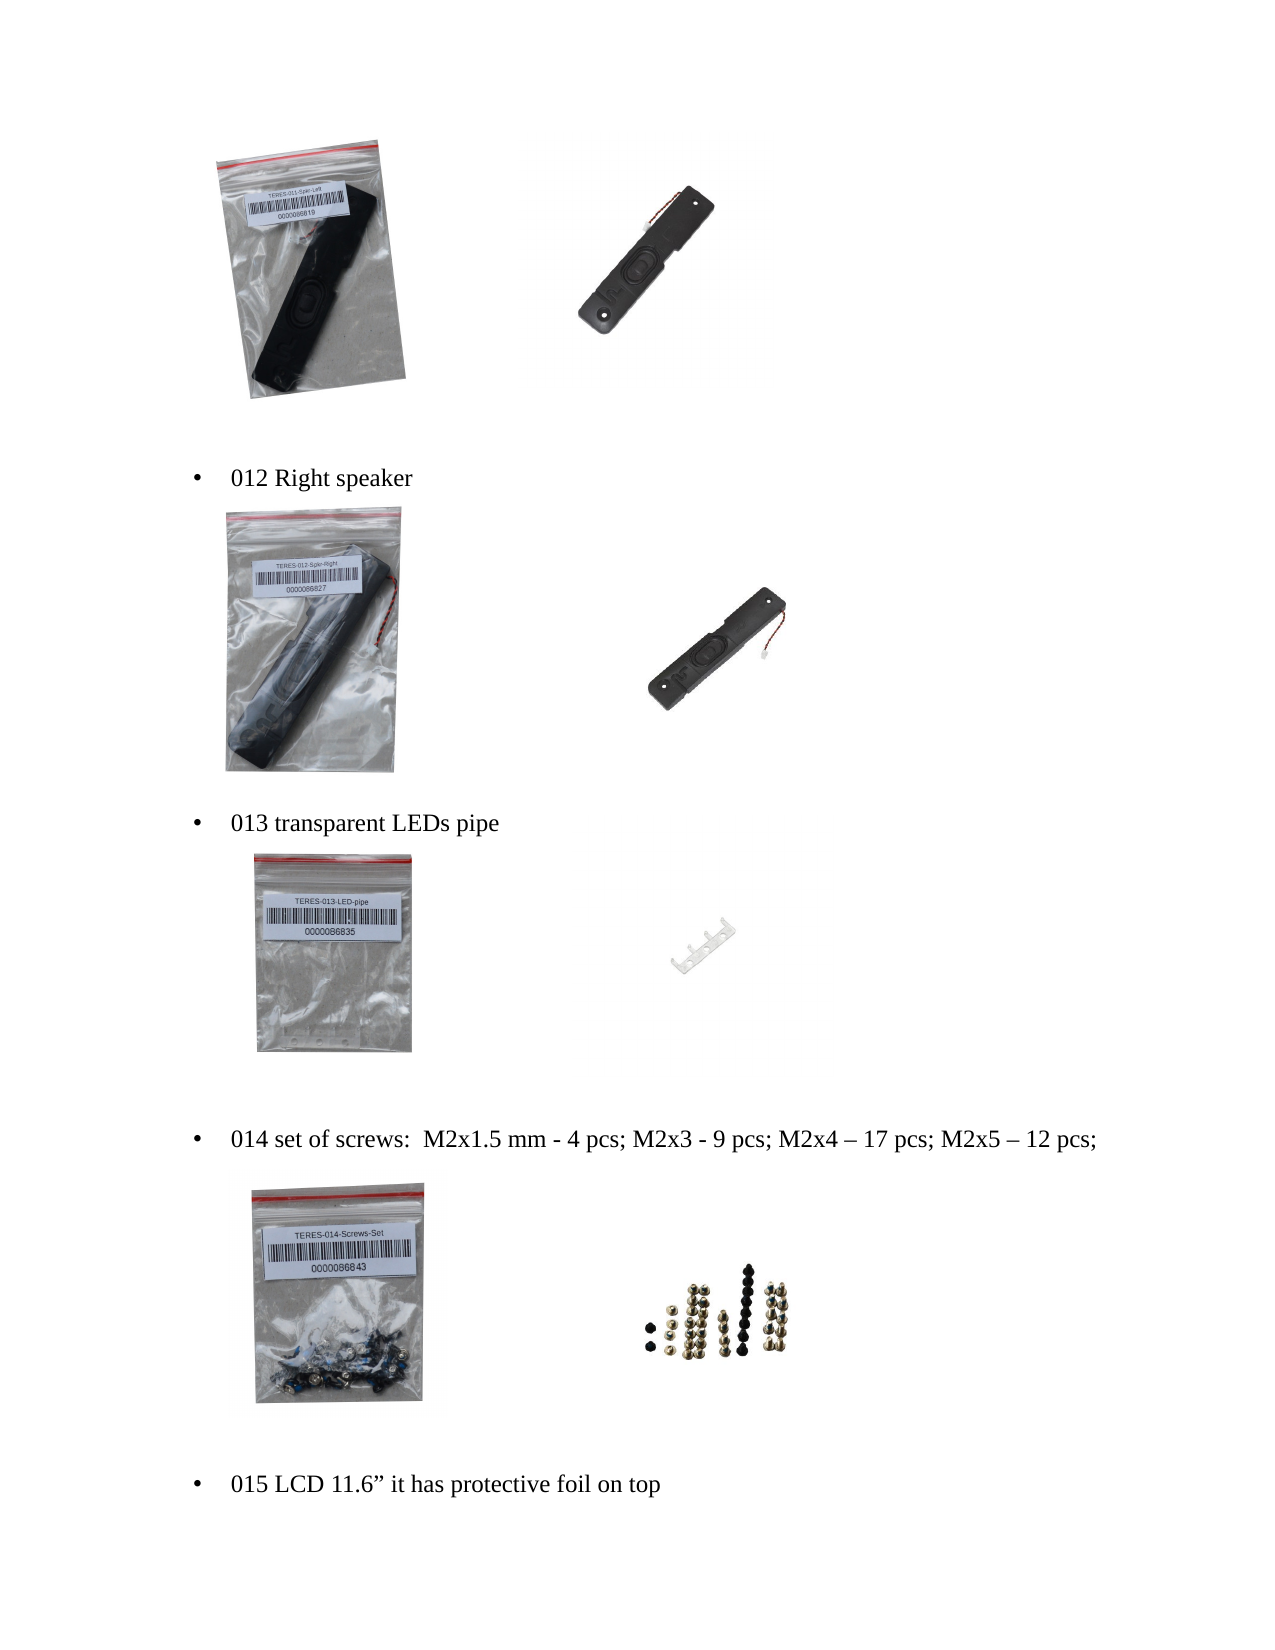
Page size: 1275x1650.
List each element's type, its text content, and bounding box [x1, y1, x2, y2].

picture [554, 485, 880, 811]
list 015 LCD 11.6” it has protective foil on top [193, 1469, 1157, 1498]
picture [227, 1169, 449, 1418]
list 012 Right speaker [193, 463, 1157, 492]
picture [210, 132, 411, 406]
picture [571, 1166, 862, 1457]
picture [213, 499, 414, 780]
list 014 set of screws: M2x1.5 mm - 4 pcs; M2x3 - 9 pcs; M2x4 – 17 pcs; M2x5 – 12 pcs; [193, 1124, 1157, 1153]
picture [572, 815, 834, 1077]
picture [518, 132, 774, 388]
picture [232, 852, 433, 1053]
list 013 transparent LEDs pipe [193, 808, 1157, 837]
